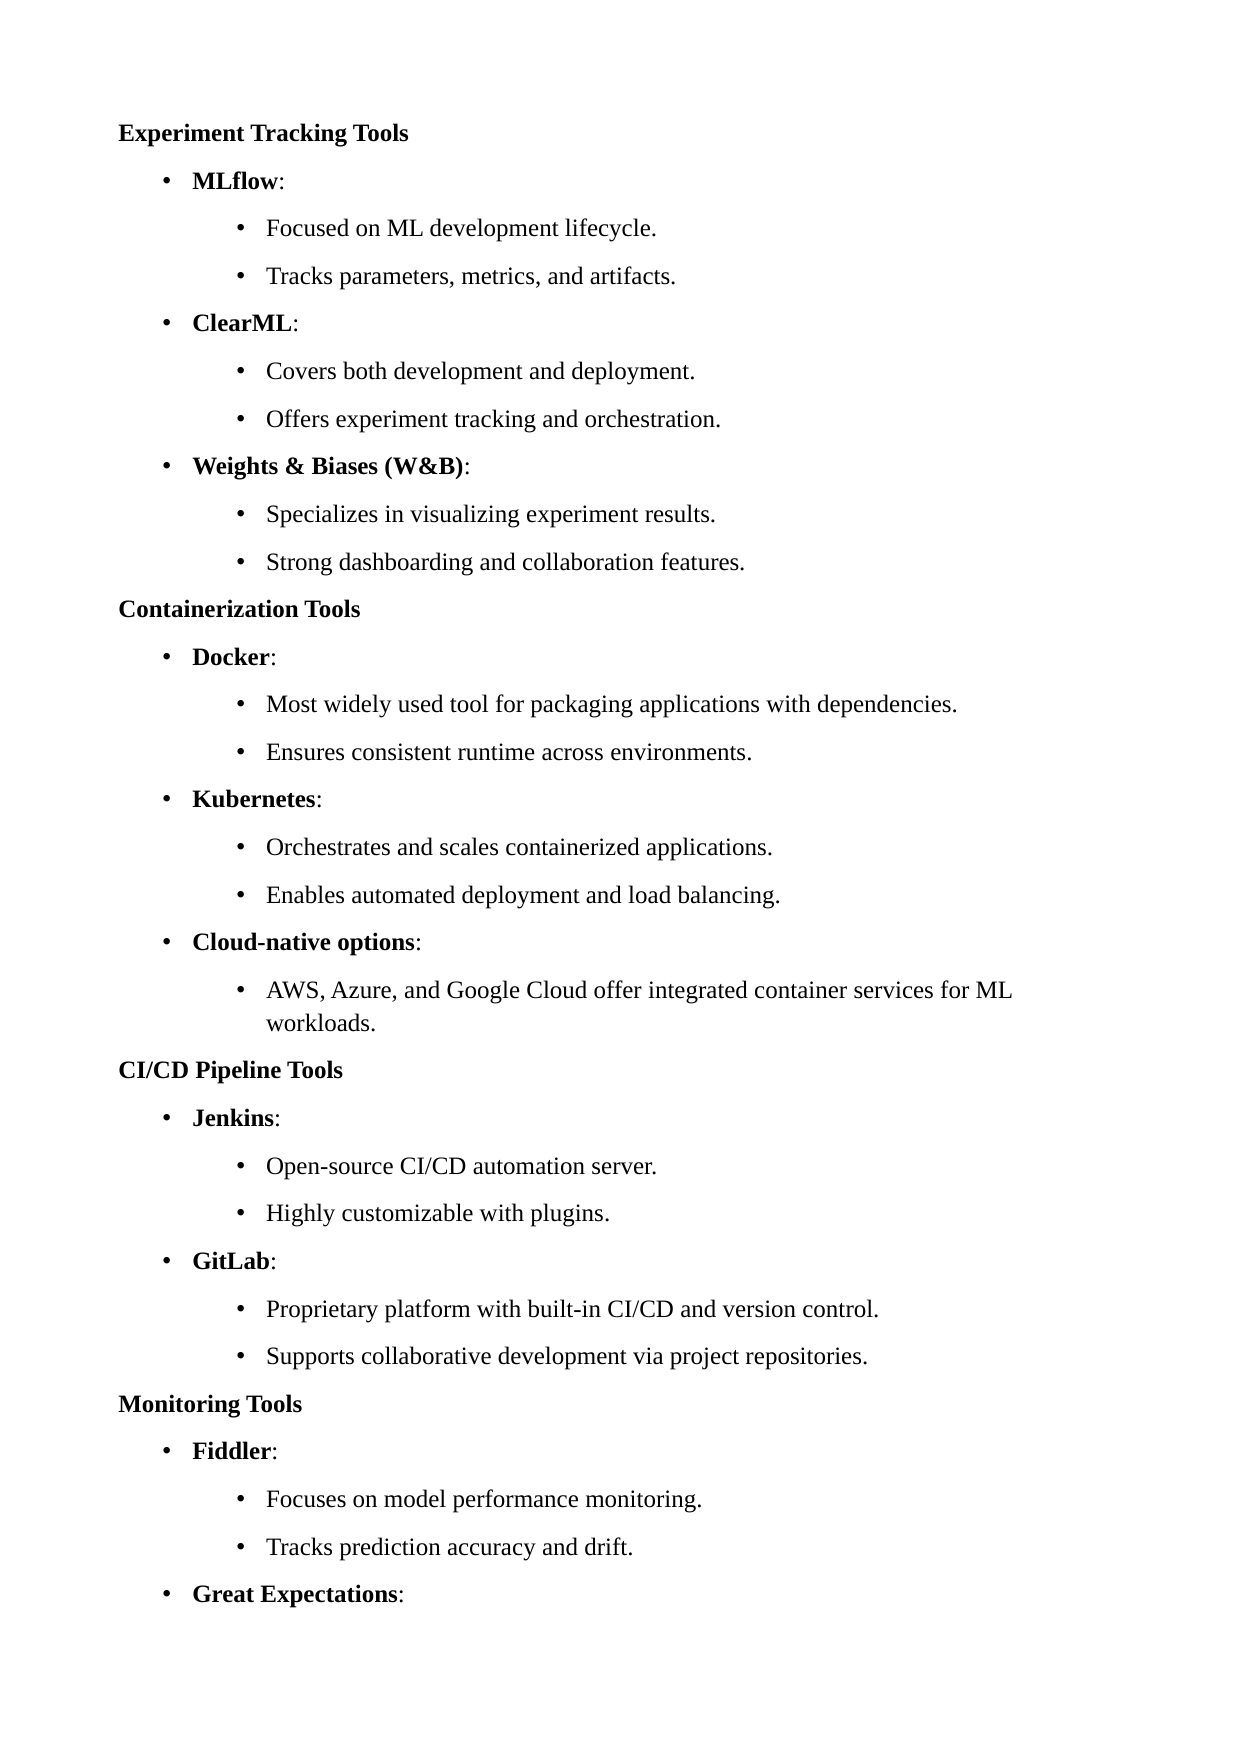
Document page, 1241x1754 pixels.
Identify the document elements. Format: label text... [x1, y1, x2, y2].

list Tracks prediction accuracy and drift. [236, 1532, 1122, 1560]
list Offers experiment tracking and orchestration. [236, 404, 1122, 432]
list Jenkins: [162, 1103, 1122, 1132]
text Monitoring Tools [118, 1389, 1122, 1418]
list Tracks parameters, metrics, and artifacts. [236, 261, 1122, 290]
list Focuses on model performance monitoring. [236, 1484, 1122, 1513]
list Enables automated deployment and load balancing. [236, 880, 1122, 908]
list MLflow: [162, 166, 1122, 194]
list Specializes in visualizing experiment results. [236, 499, 1122, 528]
list Covers both development and deployment. [236, 356, 1122, 385]
text Containerization Tools [118, 594, 1122, 623]
list Open-source CI/CD automation server. [236, 1151, 1122, 1179]
list Ensures consistent runtime across environments. [236, 737, 1122, 766]
list Most widely used tool for packaging applications with dependencies. [236, 689, 1122, 718]
text Experiment Tracking Tools [118, 118, 1122, 147]
list Supports collaborative development via project repositories. [236, 1341, 1122, 1370]
list Kubernetes: [162, 784, 1122, 813]
list Proprietary platform with built-in CI/CD and version control. [236, 1294, 1122, 1322]
list Cloud-native options: [162, 927, 1122, 956]
text CI/CD Pipeline Tools [118, 1056, 1122, 1084]
list AWS, Azure, and Google Cloud offer integrated container services for ML workloads. [236, 975, 1122, 1037]
list Docker: [162, 642, 1122, 671]
list Focused on ML development lifecycle. [236, 213, 1122, 242]
list Weights & Biases (W&B): [162, 451, 1122, 480]
list ClearML: [162, 308, 1122, 337]
list Highly customizable with plugins. [236, 1198, 1122, 1227]
list Great Expectations: [162, 1579, 1122, 1608]
list Strong dashboarding and collaboration features. [236, 547, 1122, 575]
list Fiddler: [162, 1436, 1122, 1465]
list GitLab: [162, 1246, 1122, 1275]
list Orchestrates and scales containerized applications. [236, 832, 1122, 861]
